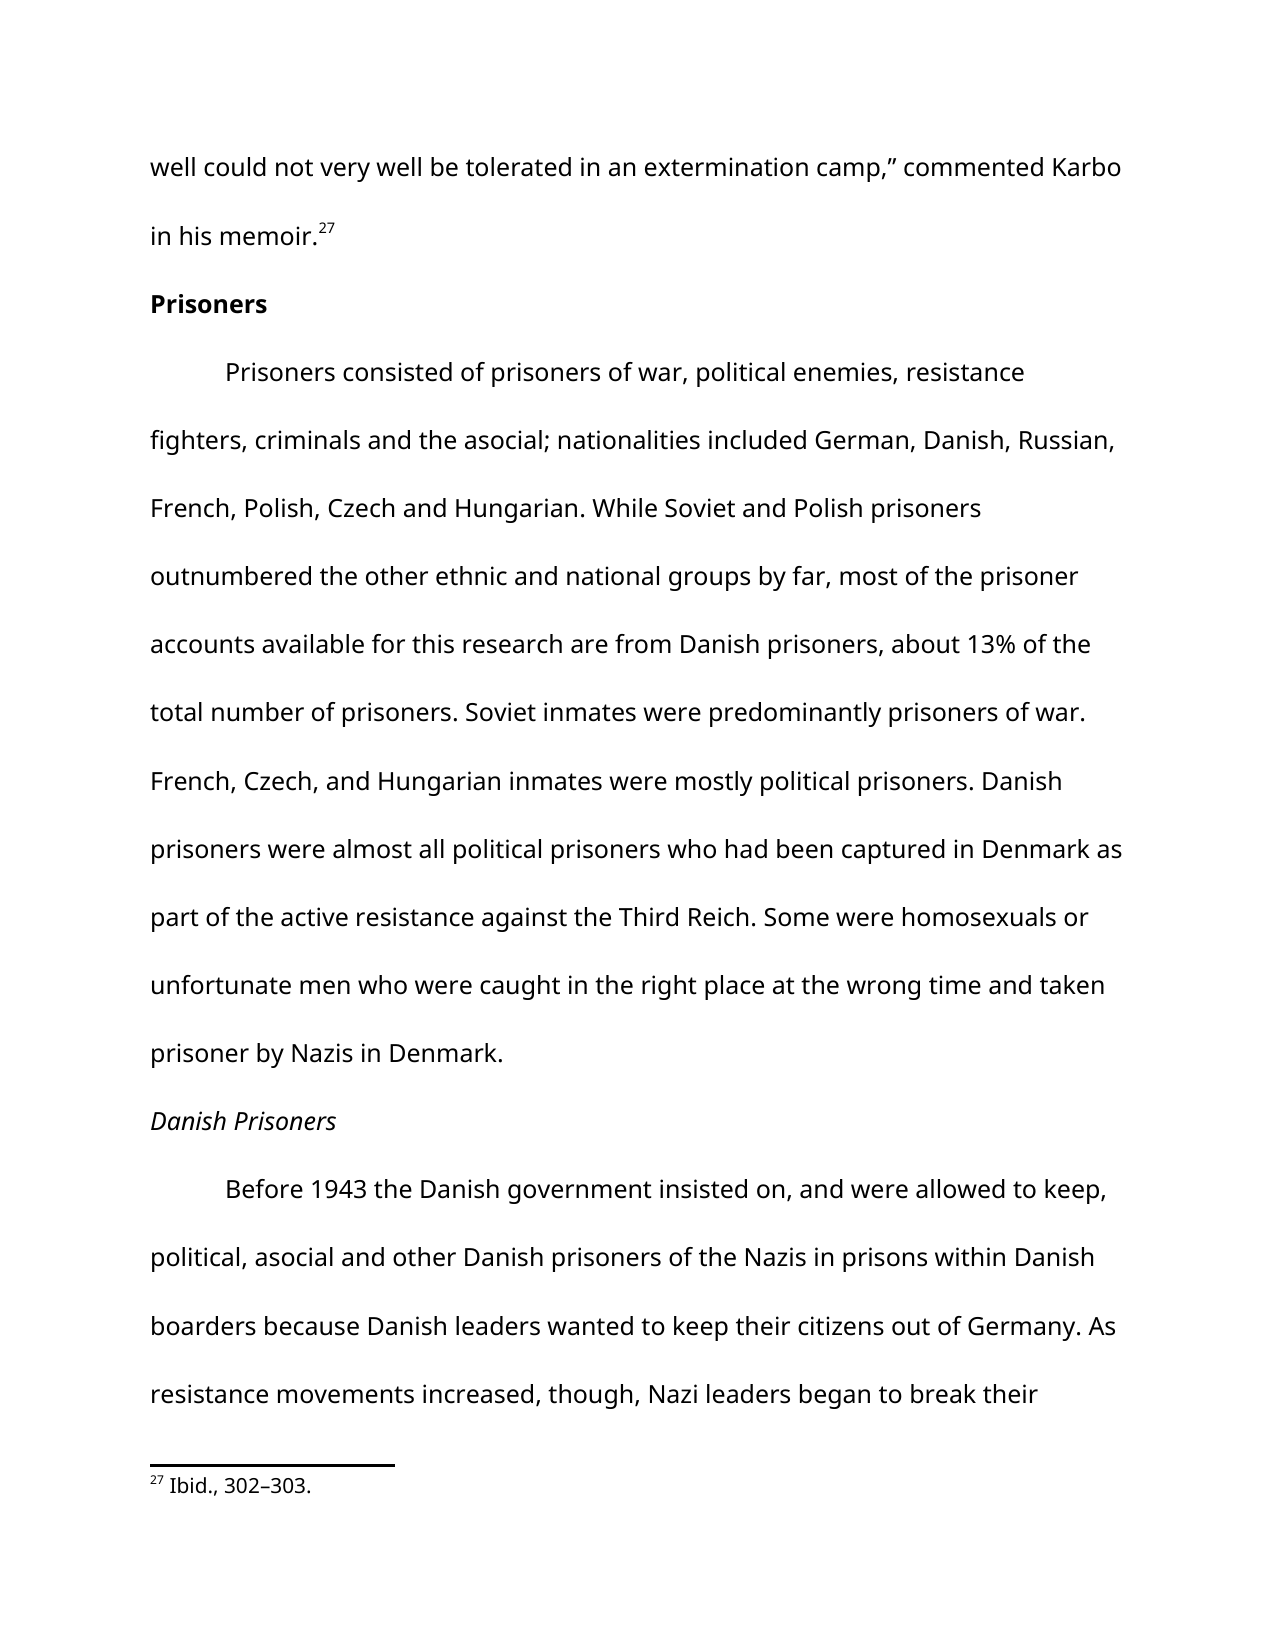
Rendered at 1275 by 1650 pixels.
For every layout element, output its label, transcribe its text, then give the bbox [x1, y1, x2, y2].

text Before 1943 the Danish government insisted on, and were allowed to keep, political, asocial and other Danish prisoners of the Nazis in prisons within Danish boarders because Danish leaders wanted to keep their citizens out of Germany. As resistance movements increased, though, Nazi leaders began to break their [150, 1172, 1125, 1410]
text well could not very well be tolerated in an extermination camp,” commented Karbo in his memoir. [150, 150, 1125, 252]
text Prisoners [150, 286, 1125, 320]
text Danish Prisoners [150, 1104, 1125, 1138]
text Ibid., 302–303. [150, 1472, 1125, 1500]
text Prisoners consisted of prisoners of war, political enemies, resistance fighters, criminals and the asocial; nationalities included German, Danish, Russian, French, Polish, Czech and Hungarian. While Soviet and Polish prisoners outnumbered the other ethnic and national groups by far, most of the prisoner accounts available for this research are from Danish prisoners, about 13% of the total number of prisoners. Soviet inmates were predominantly prisoners of war. French, Czech, and Hungarian inmates were mostly political prisoners. Danish prisoners were almost all political prisoners who had been captured in Denmark as part of the active resistance against the Third Reich. Some were homosexuals or unfortunate men who were caught in the right place at the wrong time and taken prisoner by Nazis in Denmark. [150, 354, 1125, 1070]
